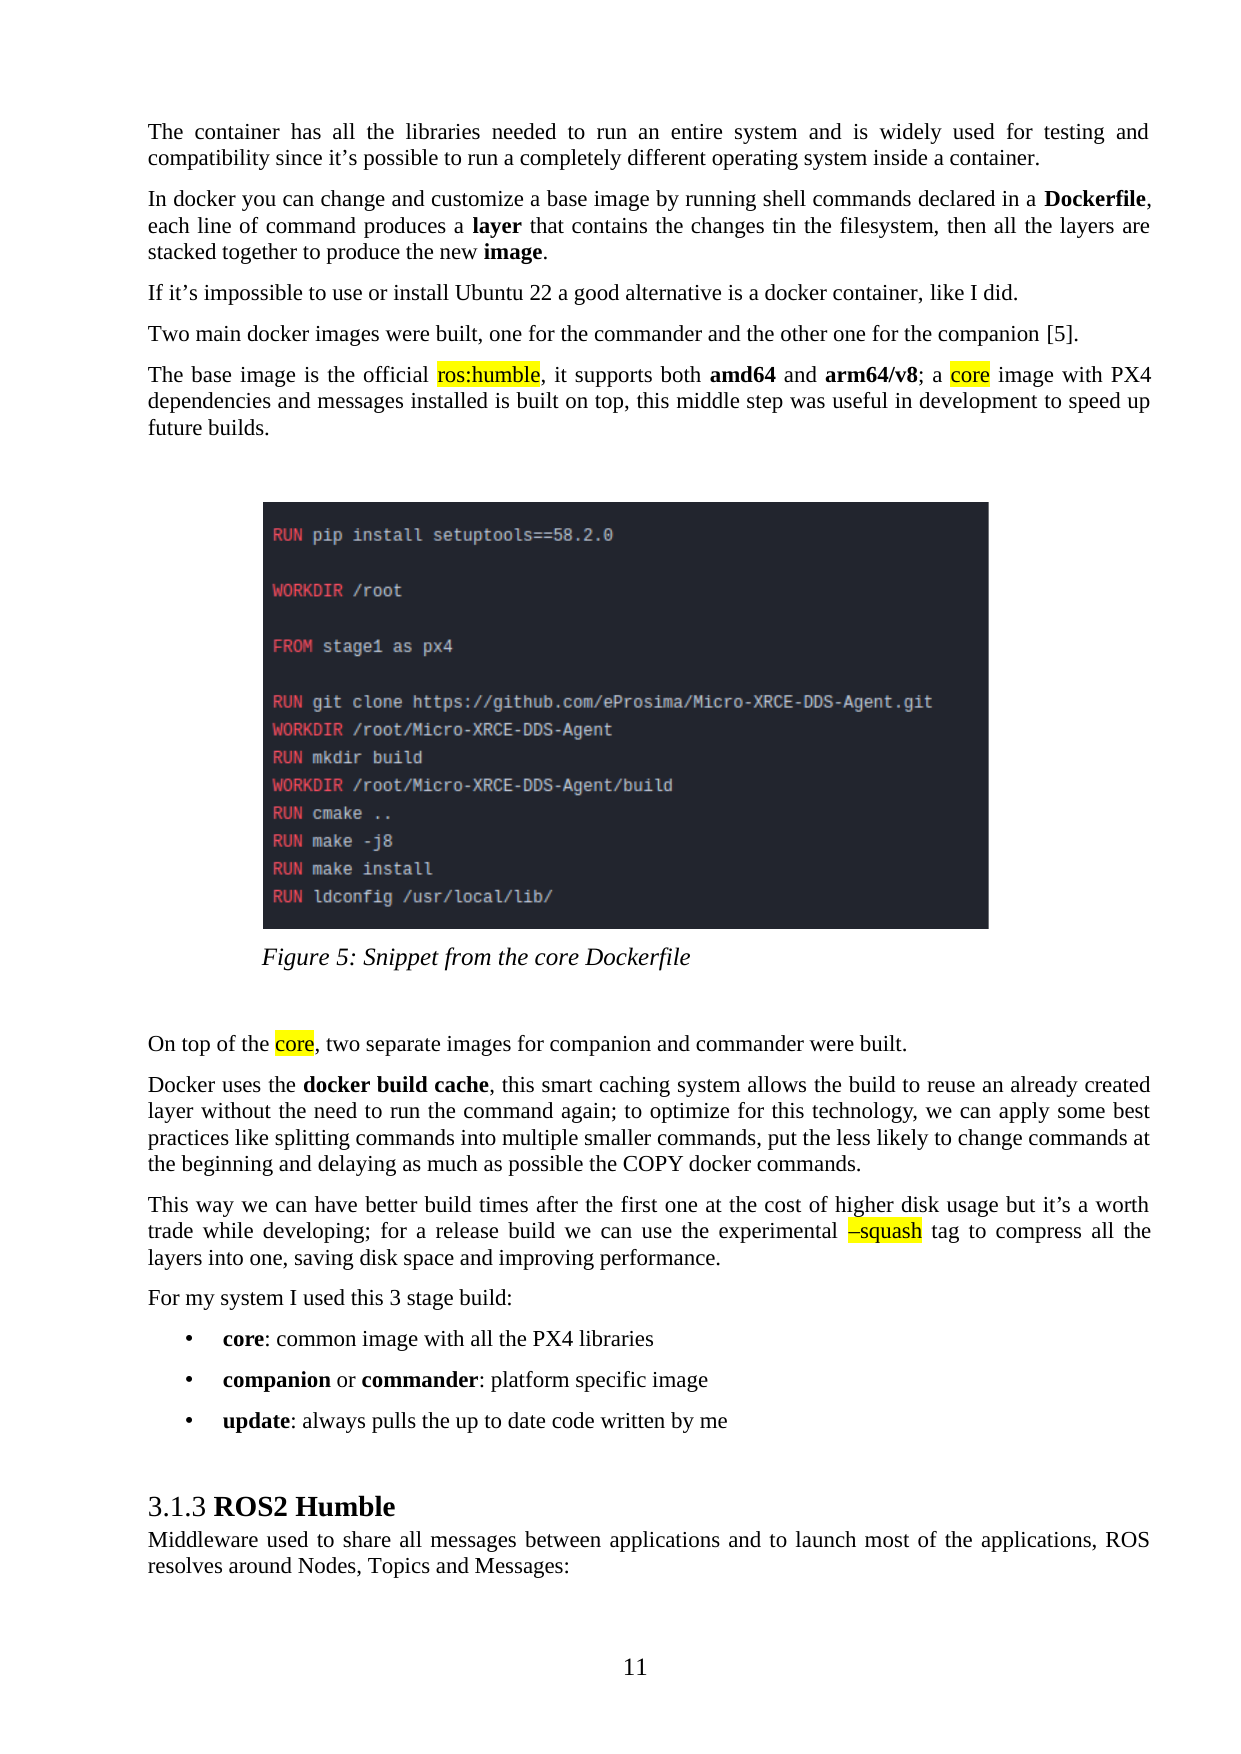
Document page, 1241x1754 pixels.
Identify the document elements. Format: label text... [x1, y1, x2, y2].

list companion or commander: platform specific image [185, 1366, 1152, 1393]
subtitle 3.1.3 ROS2 Humble [148, 1489, 1152, 1523]
list If it’s impossible to use or install Ubuntu 22 a good alternative is a docker container, like I did. [91, 279, 1152, 305]
list Docker uses the docker build cache, this smart caching system allows the build to reuse an already created layer without the need to run the command again; to optimize for this technology, we can apply some best practices like splitting commands into multiple smaller commands, put the less likely to change commands at the beginning and delaying as much as possible the COPY docker commands. [148, 1071, 1152, 1176]
list The container has all the libraries needed to run an entire system and is widely used for testing and compatibility since it’s possible to run a completely different operating system inside a container. [91, 118, 1152, 171]
list Middleware used to share all messages between applications and to launch most of the applications, ROS resolves around Nodes, Topics and Messages: [91, 1526, 1152, 1579]
list The base image is the official ros:humble, it supports both amd64 and arm64/v8; a core image with PX4 dependencies and messages installed is built on top, this middle step was useful in development to speed up future builds. [91, 361, 1152, 440]
picture [263, 502, 989, 929]
list Two main docker images were built, one for the commander and the other one for the companion [5]. [91, 320, 1152, 346]
list core: common image with all the PX4 libraries [185, 1325, 1152, 1352]
list Figure 5: Snippet from the core Dockerfile [262, 515, 987, 970]
list On top of the core, two separate images for companion and commander were built. [91, 454, 1152, 1056]
text For my system I used this 3 stage build: [148, 1284, 1152, 1311]
list In docker you can change and customize a base image by running shell commands declared in a Dockerfile, each line of command produces a layer that contains the changes tin the filesystem, then all the layers are stacked together to produce the new image. [91, 185, 1152, 264]
list update: always pulls the up to date code written by me [185, 1407, 1152, 1434]
list This way we can have better build times after the first one at the cost of higher disk usage but it’s a worth trade while developing; for a release build we can use the experimental –squash tag to compress all the layers into one, saving disk space and improving performance. [148, 1191, 1152, 1270]
